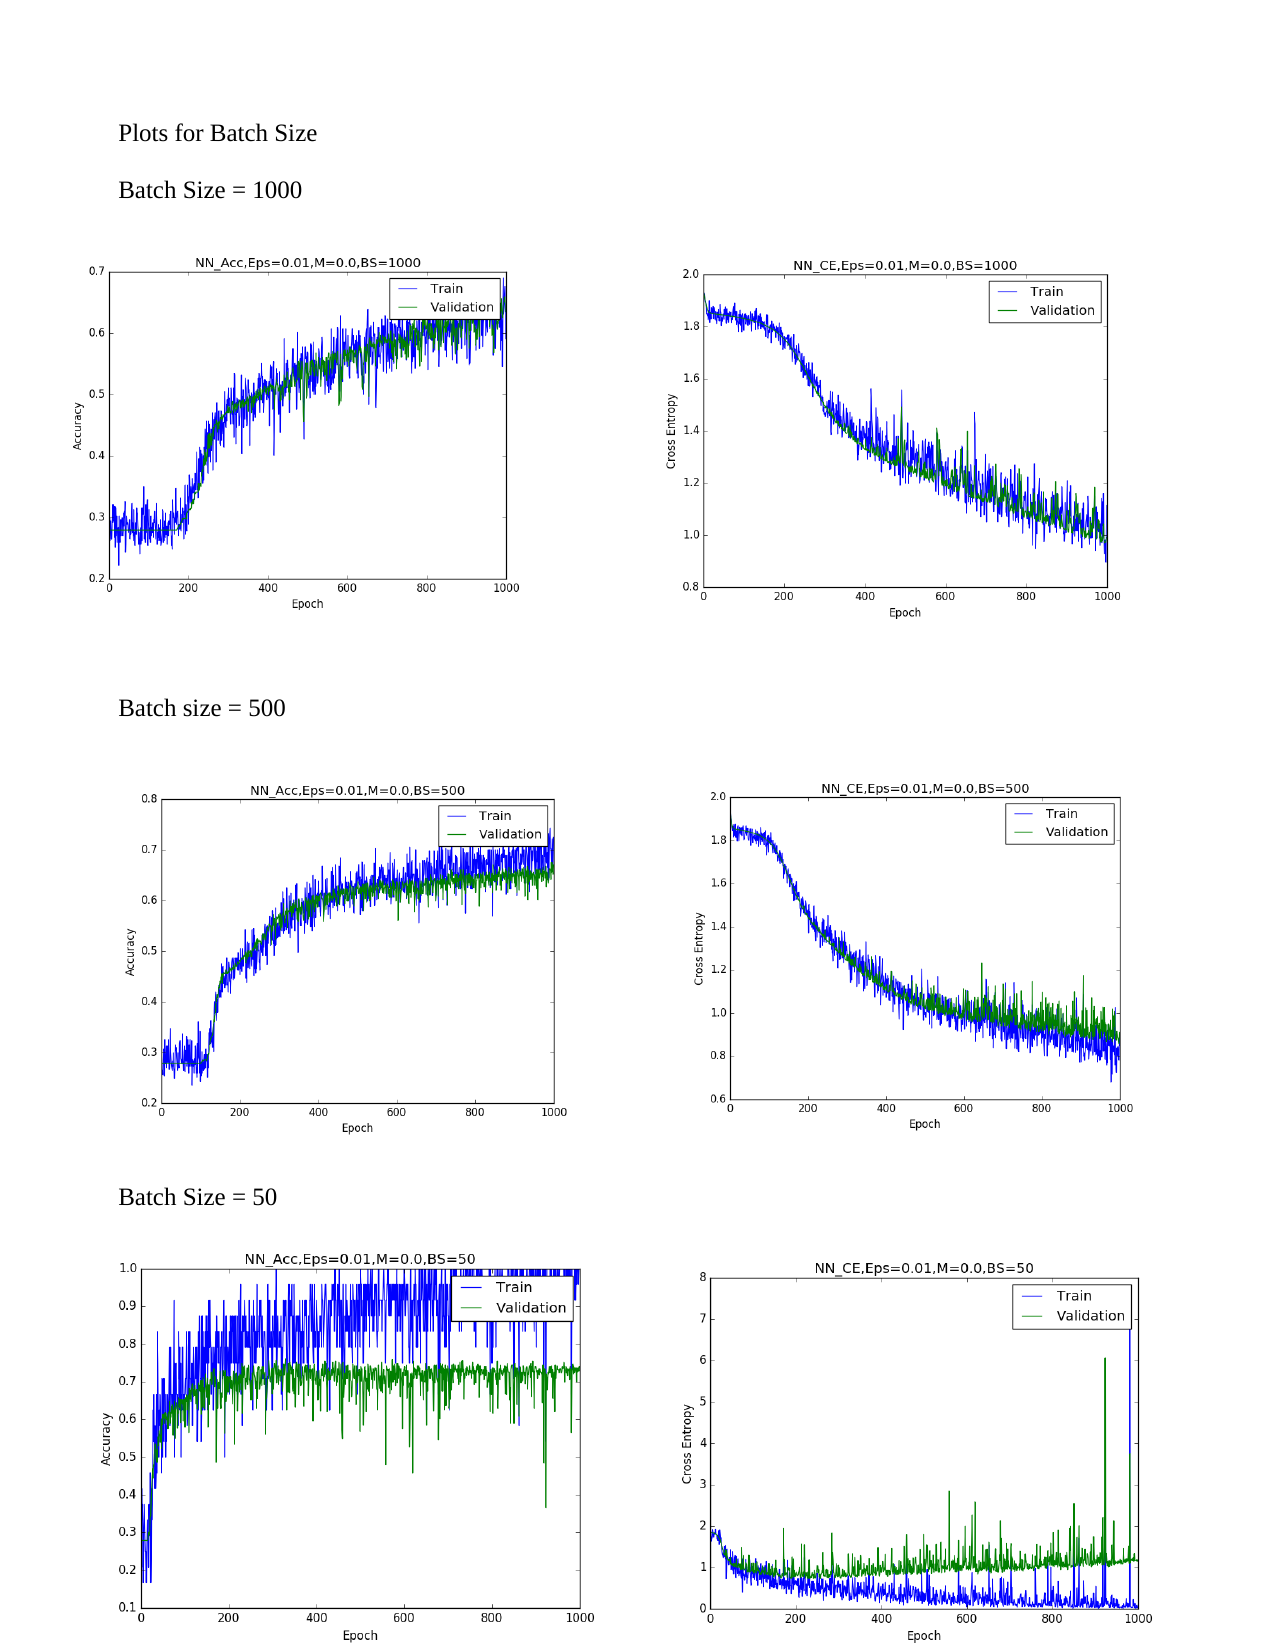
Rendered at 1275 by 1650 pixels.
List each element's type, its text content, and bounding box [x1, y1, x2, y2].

picture [638, 235, 1159, 626]
text Batch Size = 50 [118, 1182, 1157, 1211]
picture [70, 1226, 636, 1650]
text Batch size = 500 [118, 693, 1157, 722]
picture [98, 761, 604, 1141]
text Batch Size = 1000 [118, 176, 1157, 204]
picture [641, 1237, 1193, 1650]
text Plots for Batch Size [118, 118, 1157, 147]
picture [45, 233, 557, 617]
picture [667, 760, 1170, 1137]
